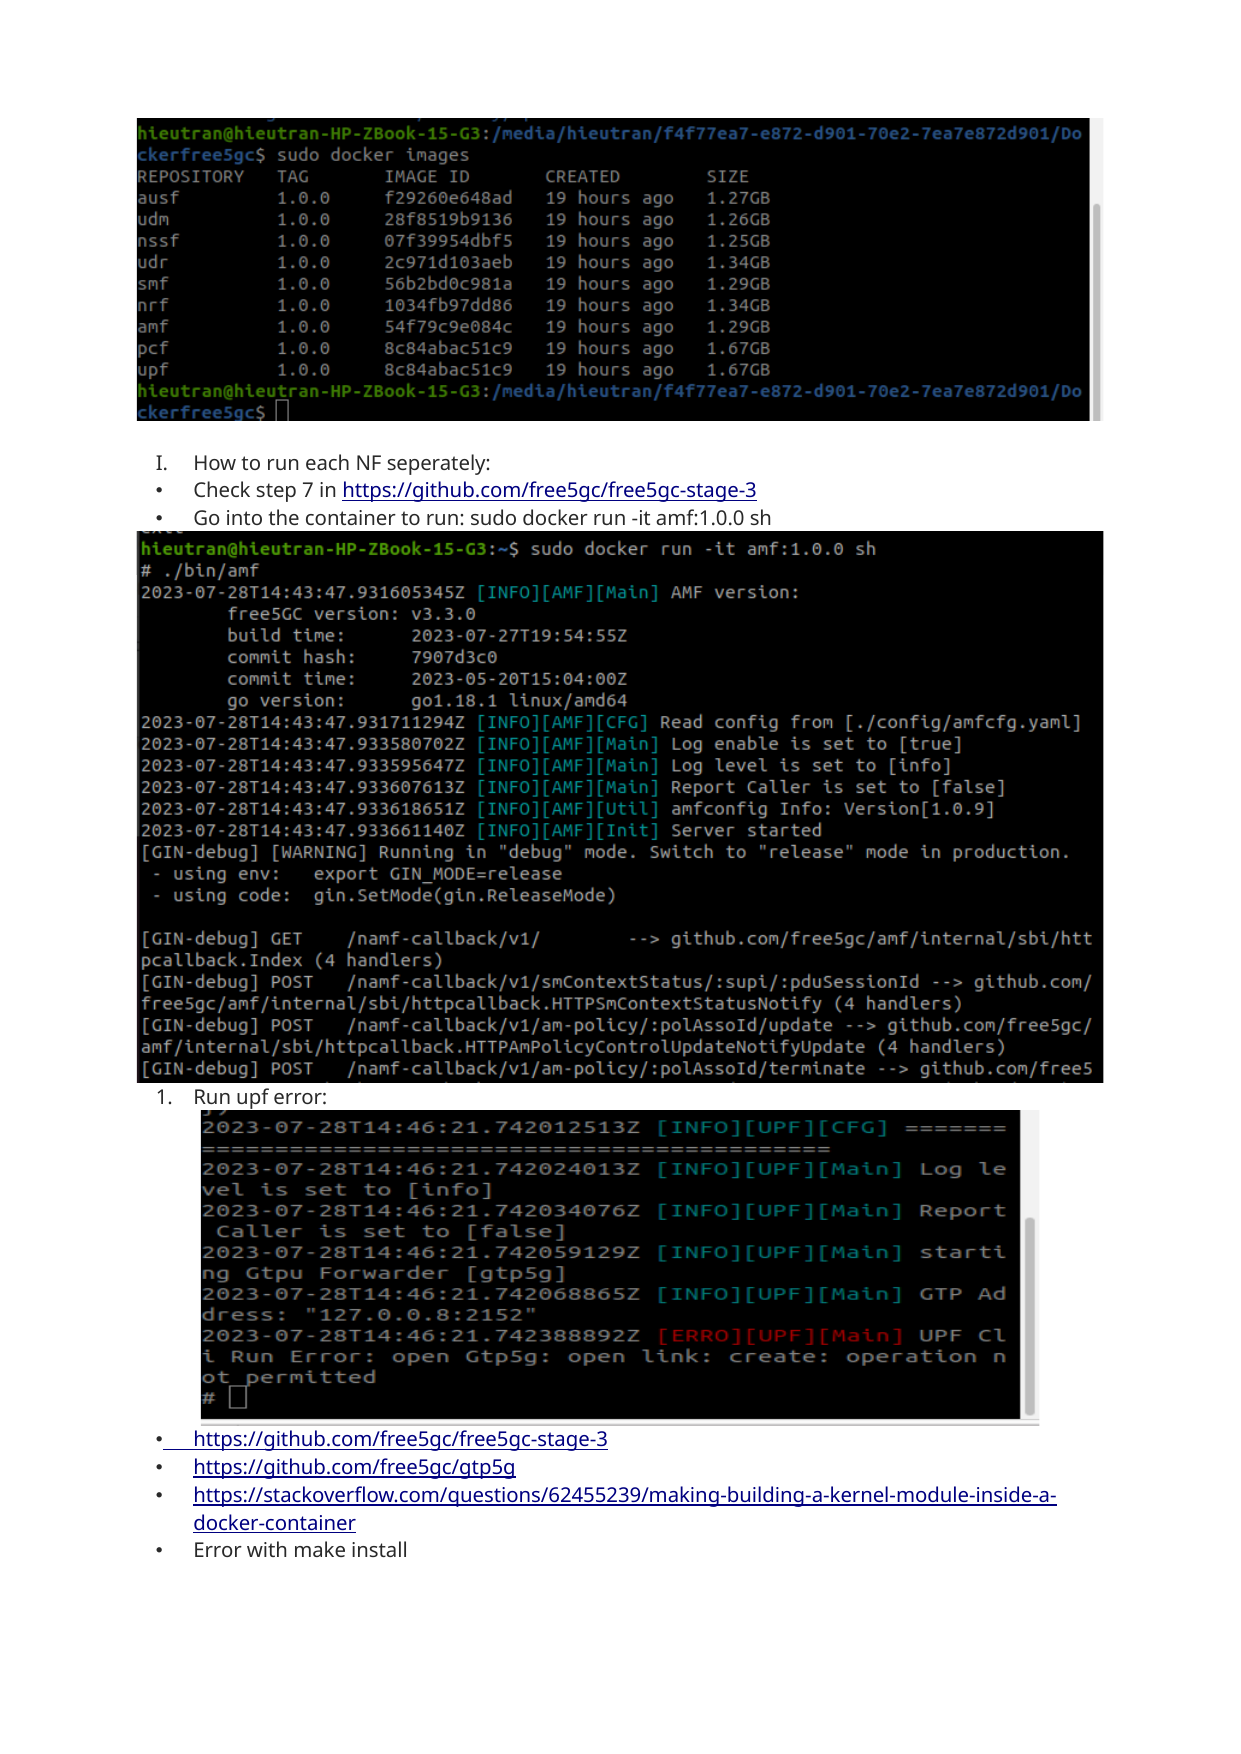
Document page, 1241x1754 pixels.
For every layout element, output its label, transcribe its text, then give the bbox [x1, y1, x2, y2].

list Error with make install [156, 1536, 1122, 1564]
list https://github.com/free5gc/gtp5g [156, 1453, 1122, 1481]
picture [200, 1110, 1040, 1426]
picture [136, 531, 1104, 1083]
list https://stackoverflow.com/questions/62455239/making-building-a-kernel-module-inside-a-docker-container [156, 1481, 1122, 1536]
list Run upf error: [156, 532, 1122, 1110]
list Go into the container to run: sudo docker run -it amf:1.0.0 sh [156, 504, 1122, 532]
picture [136, 118, 1104, 421]
list Check step 7 in https://github.com/free5gc/free5gc-stage-3 [156, 476, 1122, 504]
list How to run each NF seperately: [156, 448, 1122, 476]
list https://github.com/free5gc/free5gc-stage-3 [156, 1110, 1122, 1453]
